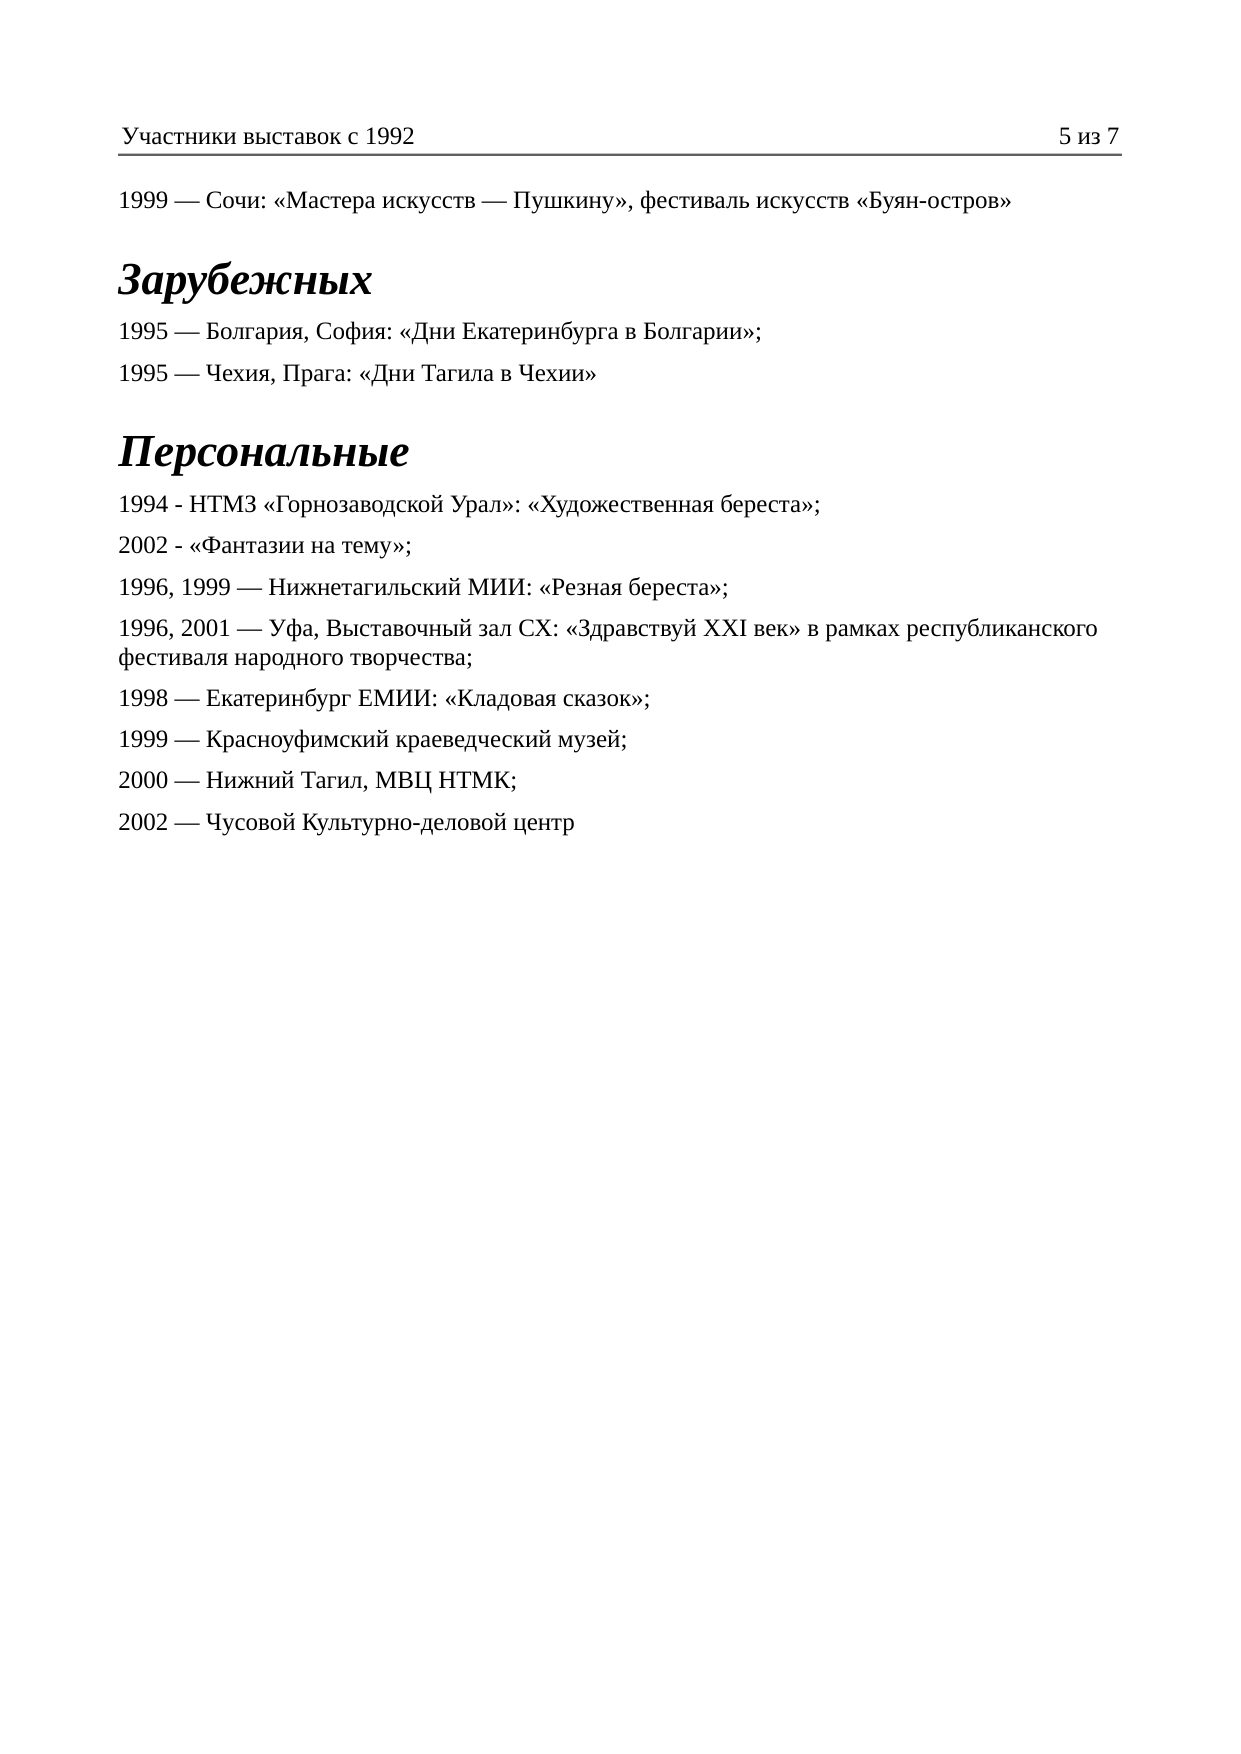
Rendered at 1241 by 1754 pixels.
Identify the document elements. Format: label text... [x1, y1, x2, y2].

text 1996, 2001 — Уфа, Выставочный зал СХ: «Здравствуй XXI век» в рамках республиканского фестиваля народного творчества; [118, 613, 1122, 670]
text 1999 — Красноуфимский краеведческий музей; [118, 724, 1122, 753]
text 2000 — Нижний Тагил, МВЦ НТМК; [118, 765, 1122, 794]
text 2002 - «Фантазии на тему»; [118, 530, 1122, 559]
text 1996, 1999 — Нижнетагильский МИИ: «Резная береста»; [118, 572, 1122, 600]
text 1994 - НТМЗ «Горнозаводской Урал»: «Художественная береста»; [118, 489, 1122, 518]
text 1998 — Екатеринбург ЕМИИ: «Кладовая сказок»; [118, 683, 1122, 712]
text 2002 — Чусовой Культурно-деловой центр [118, 807, 1122, 835]
text 1999 — Сочи: «Мастера искусств — Пушкину», фестиваль искусств «Буян-остров» [118, 185, 1122, 214]
text 1995 — Чехия, Прага: «Дни Тагила в Чехии» [118, 358, 1122, 386]
text 1995 — Болгария, София: «Дни Екатеринбурга в Болгарии»; [118, 316, 1122, 345]
subtitle Персональные [118, 424, 1122, 477]
subtitle Зарубежных [118, 251, 1122, 304]
